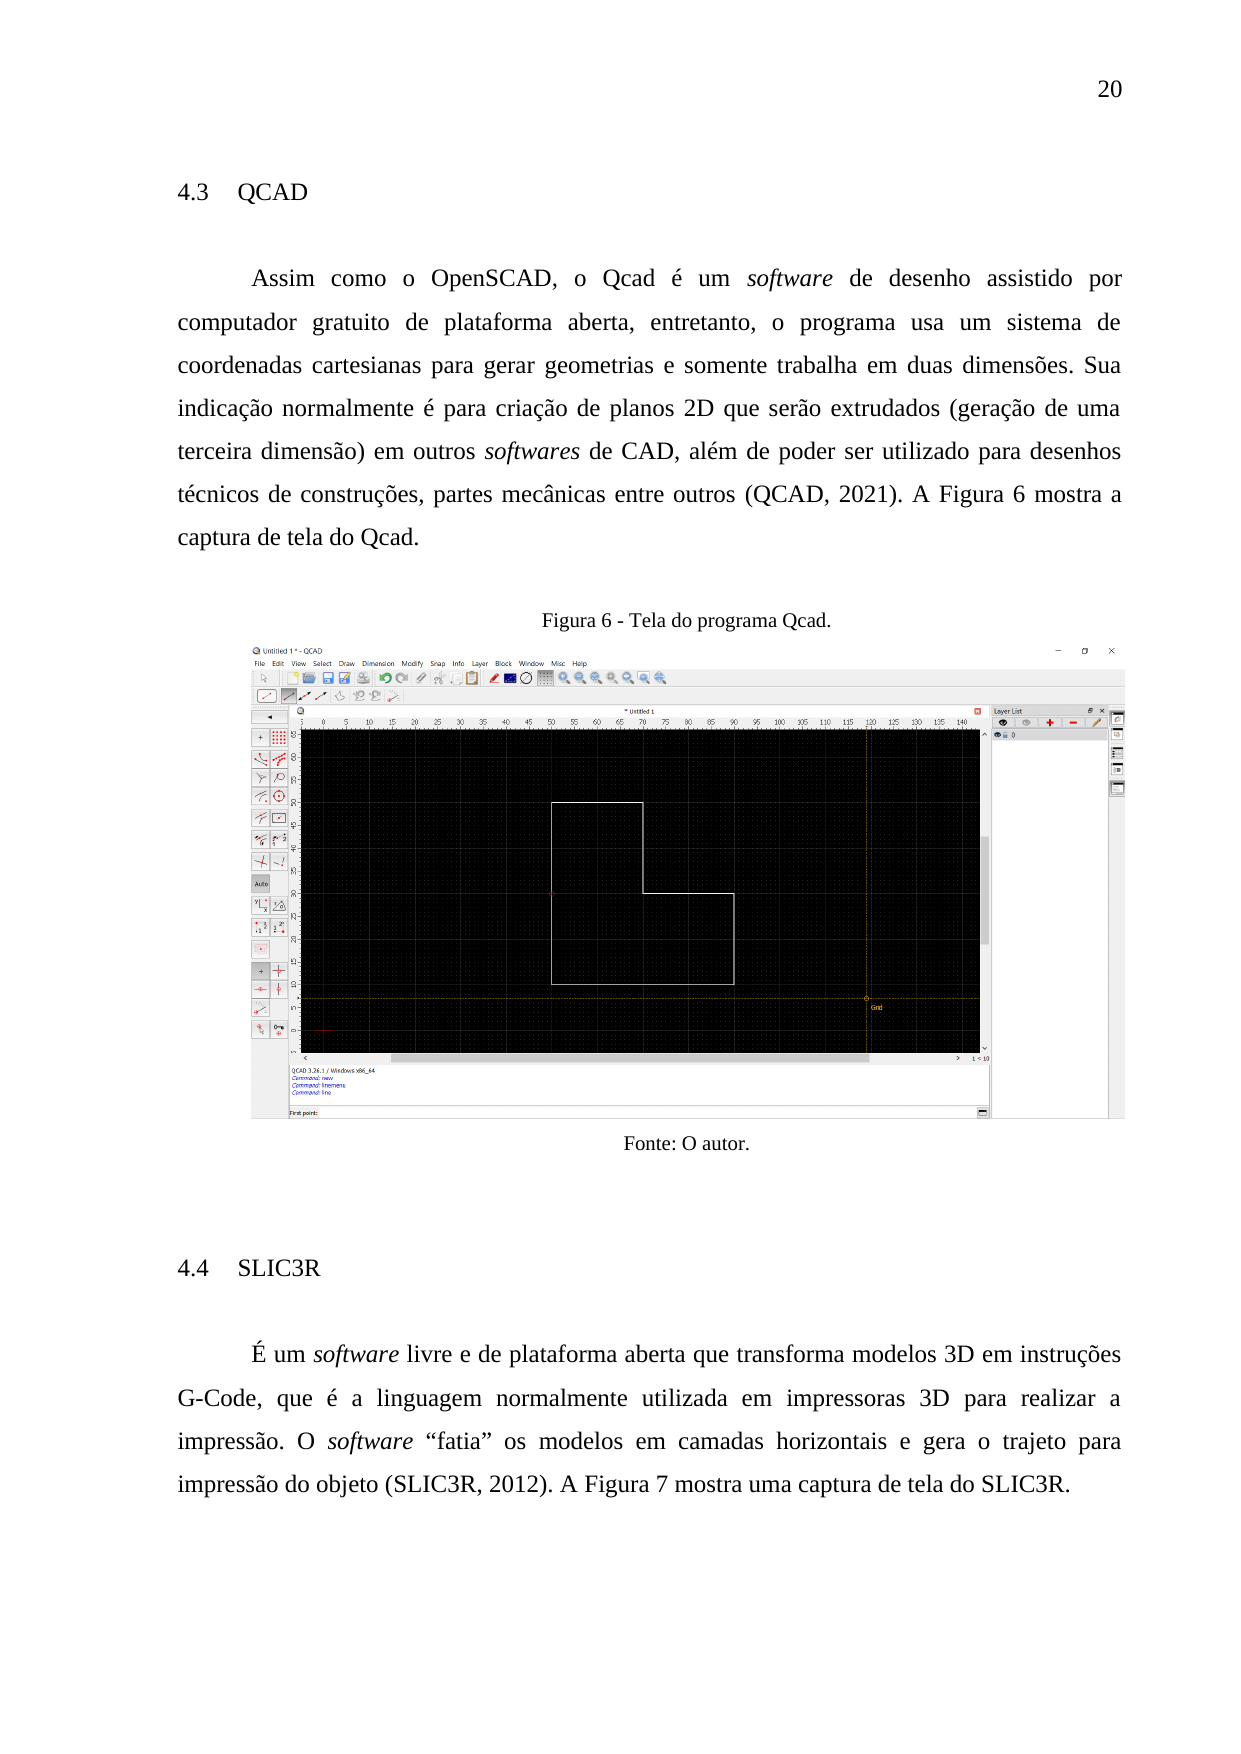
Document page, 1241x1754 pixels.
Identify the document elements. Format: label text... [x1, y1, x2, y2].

subtitle SLIC3R [177, 1253, 1122, 1282]
text Figura 6 - Tela do programa Qcad. [177, 608, 1122, 632]
text É um software livre e de plataforma aberta que transforma modelos 3D em instruções G-Code, que é a linguagem normalmente utilizada em impressoras 3D para realizar a impressão. O software “fatia” os modelos em camadas horizontais e gera o trajeto para impressão do objeto (SLIC3R, 2012). A Figura 7 mostra uma captura de tela do SLIC3R. [177, 1339, 1122, 1498]
picture [251, 644, 1125, 1119]
subtitle QCAD [177, 177, 1122, 206]
text Fonte: O autor. [177, 1131, 1122, 1155]
text Assim como o OpenSCAD, o Qcad é um software de desenho assistido por computador gratuito de plataforma aberta, entretanto, o programa usa um sistema de coordenadas cartesianas para gerar geometrias e somente trabalha em duas dimensões. Sua indicação normalmente é para criação de planos 2D que serão extrudados (geração de uma terceira dimensão) em outros softwares de CAD, além de poder ser utilizado para desenhos técnicos de construções, partes mecânicas entre outros (QCAD, 2021). A Figura 6 mostra a captura de tela do Qcad. [177, 263, 1122, 551]
